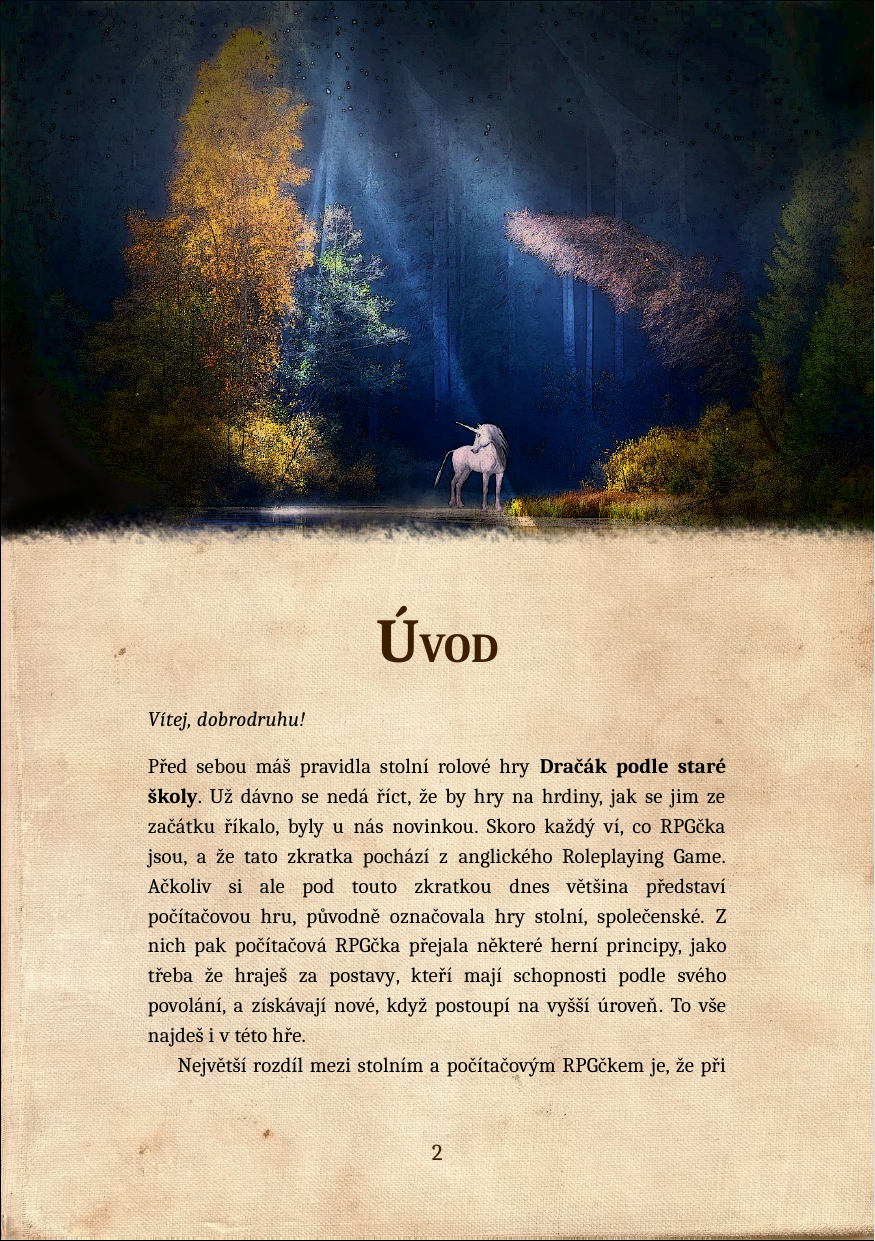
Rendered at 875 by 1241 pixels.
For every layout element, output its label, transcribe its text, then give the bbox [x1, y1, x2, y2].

subtitle Úvod [148, 547, 726, 678]
text Před sebou máš pravidla stolní rolové hry Dračák podle staré školy. Už dávno se nedá říct, že by hry na hrdiny, jak se jim ze začátku říkalo, byly u⁠ nás novinkou. Skoro každý ví, co RPGčka jsou, a⁠ že tato zkratka pochází z⁠ anglického Roleplaying Game. Ačkoliv si ale pod touto zkratkou dnes většina představí počítačovou hru, původně označovala hry stolní, společenské. Z⁠ nich pak počítačová RPGčka přejala některé herní principy, jako třeba že hraješ za postavy, kteří mají schopnosti podle svého povolání, a⁠ získávají nové, když postoupí na vyšší úroveň. To vše najdeš i⁠ v⁠ této hře. Největší rozdíl mezi stolním a⁠ počítačovým RPGčkem je, že při [148, 755, 726, 1078]
picture [0, 0, 874, 1240]
text Vítej, dobrodruhu! [148, 707, 726, 731]
